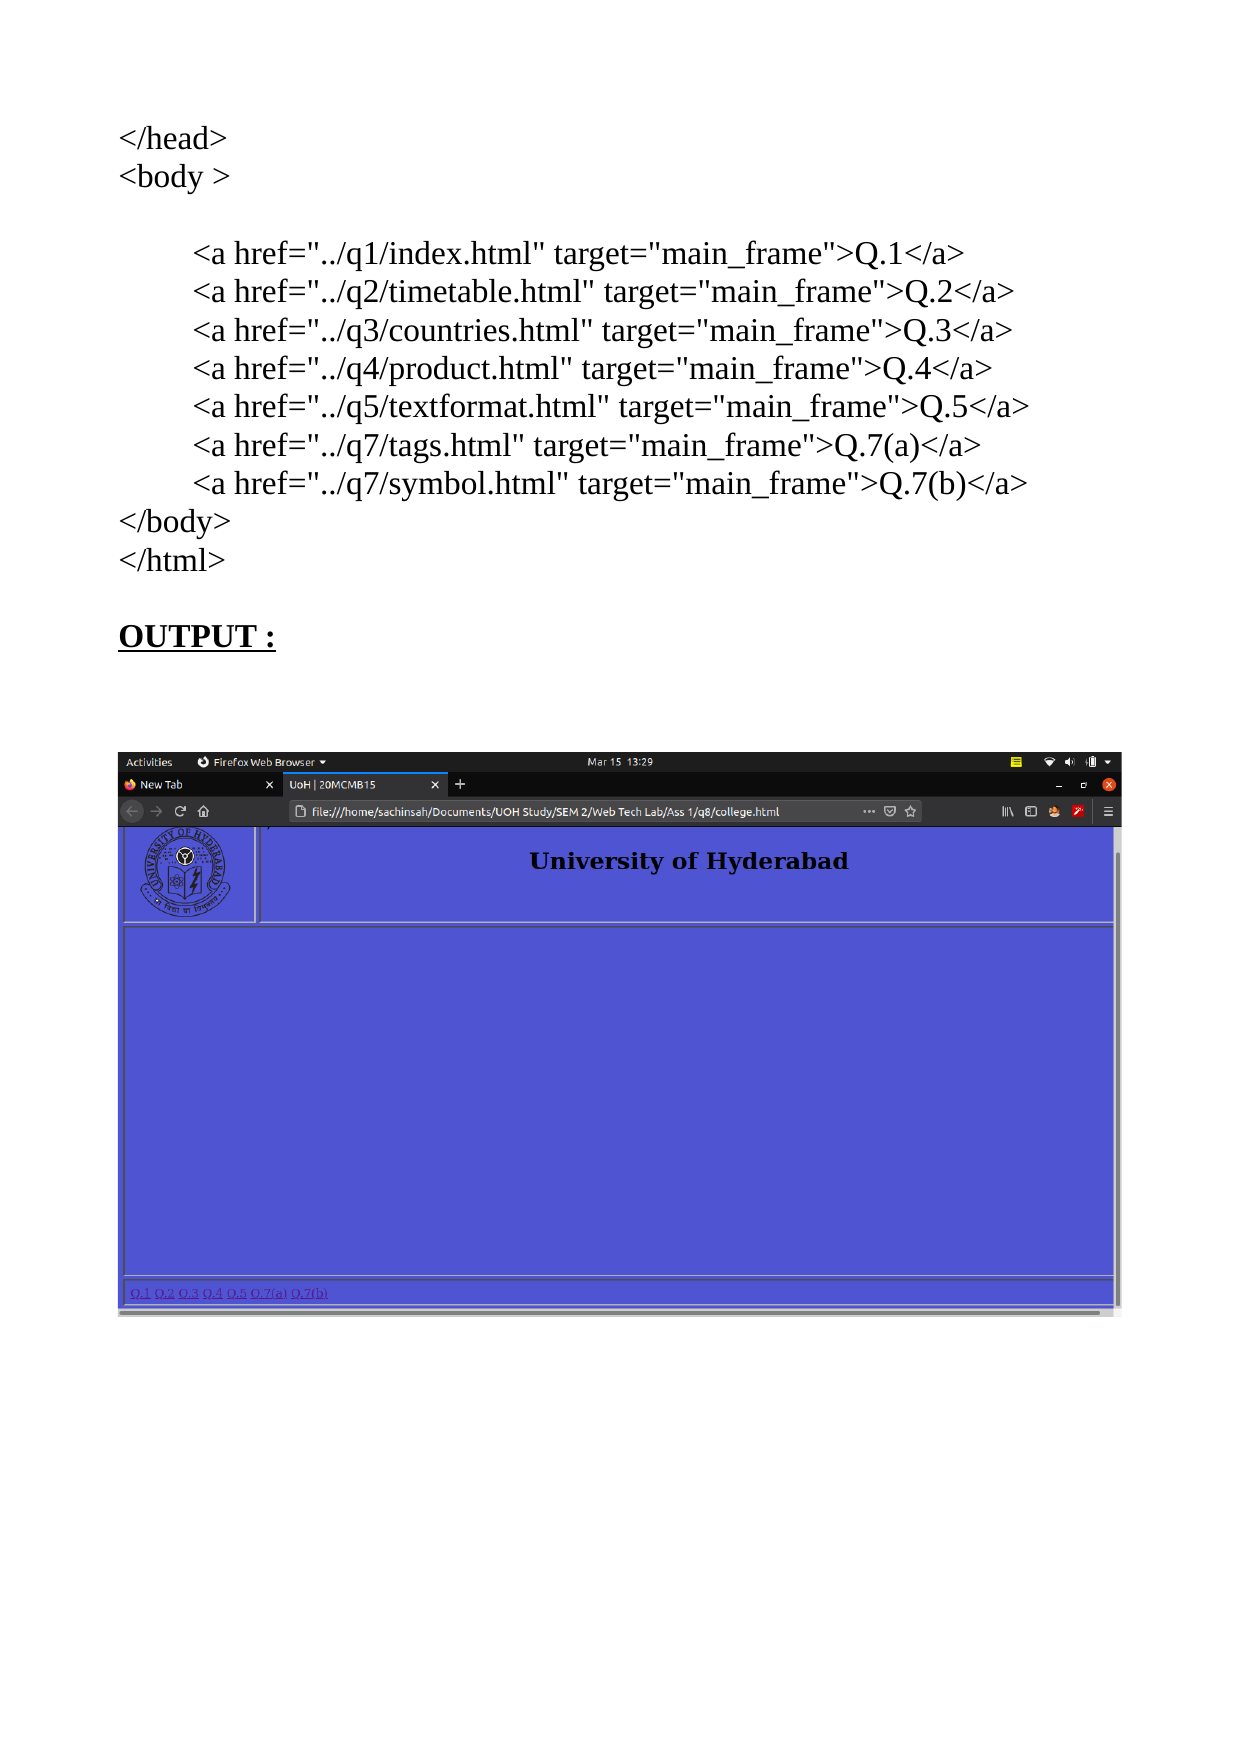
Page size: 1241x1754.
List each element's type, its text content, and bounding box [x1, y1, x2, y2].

text <a href="../q3/countries.html" target="main_frame">Q.3</a> [118, 310, 1122, 348]
text </head> [118, 118, 1122, 156]
text <a href="../q5/textformat.html" target="main_frame">Q.5</a> [118, 386, 1122, 425]
text OUTPUT : [118, 616, 1122, 655]
text <a href="../q2/timetable.html" target="main_frame">Q.2</a> [118, 271, 1122, 310]
text <a href="../q7/tags.html" target="main_frame">Q.7(a)</a> [118, 425, 1122, 463]
picture [117, 752, 1122, 1317]
text <a href="../q7/symbol.html" target="main_frame">Q.7(b)</a> [118, 463, 1122, 501]
text <body > [118, 156, 1122, 195]
text </html> [118, 540, 1122, 578]
text <a href="../q1/index.html" target="main_frame">Q.1</a> [118, 233, 1122, 271]
text <a href="../q4/product.html" target="main_frame">Q.4</a> [118, 348, 1122, 386]
text </body> [118, 501, 1122, 540]
